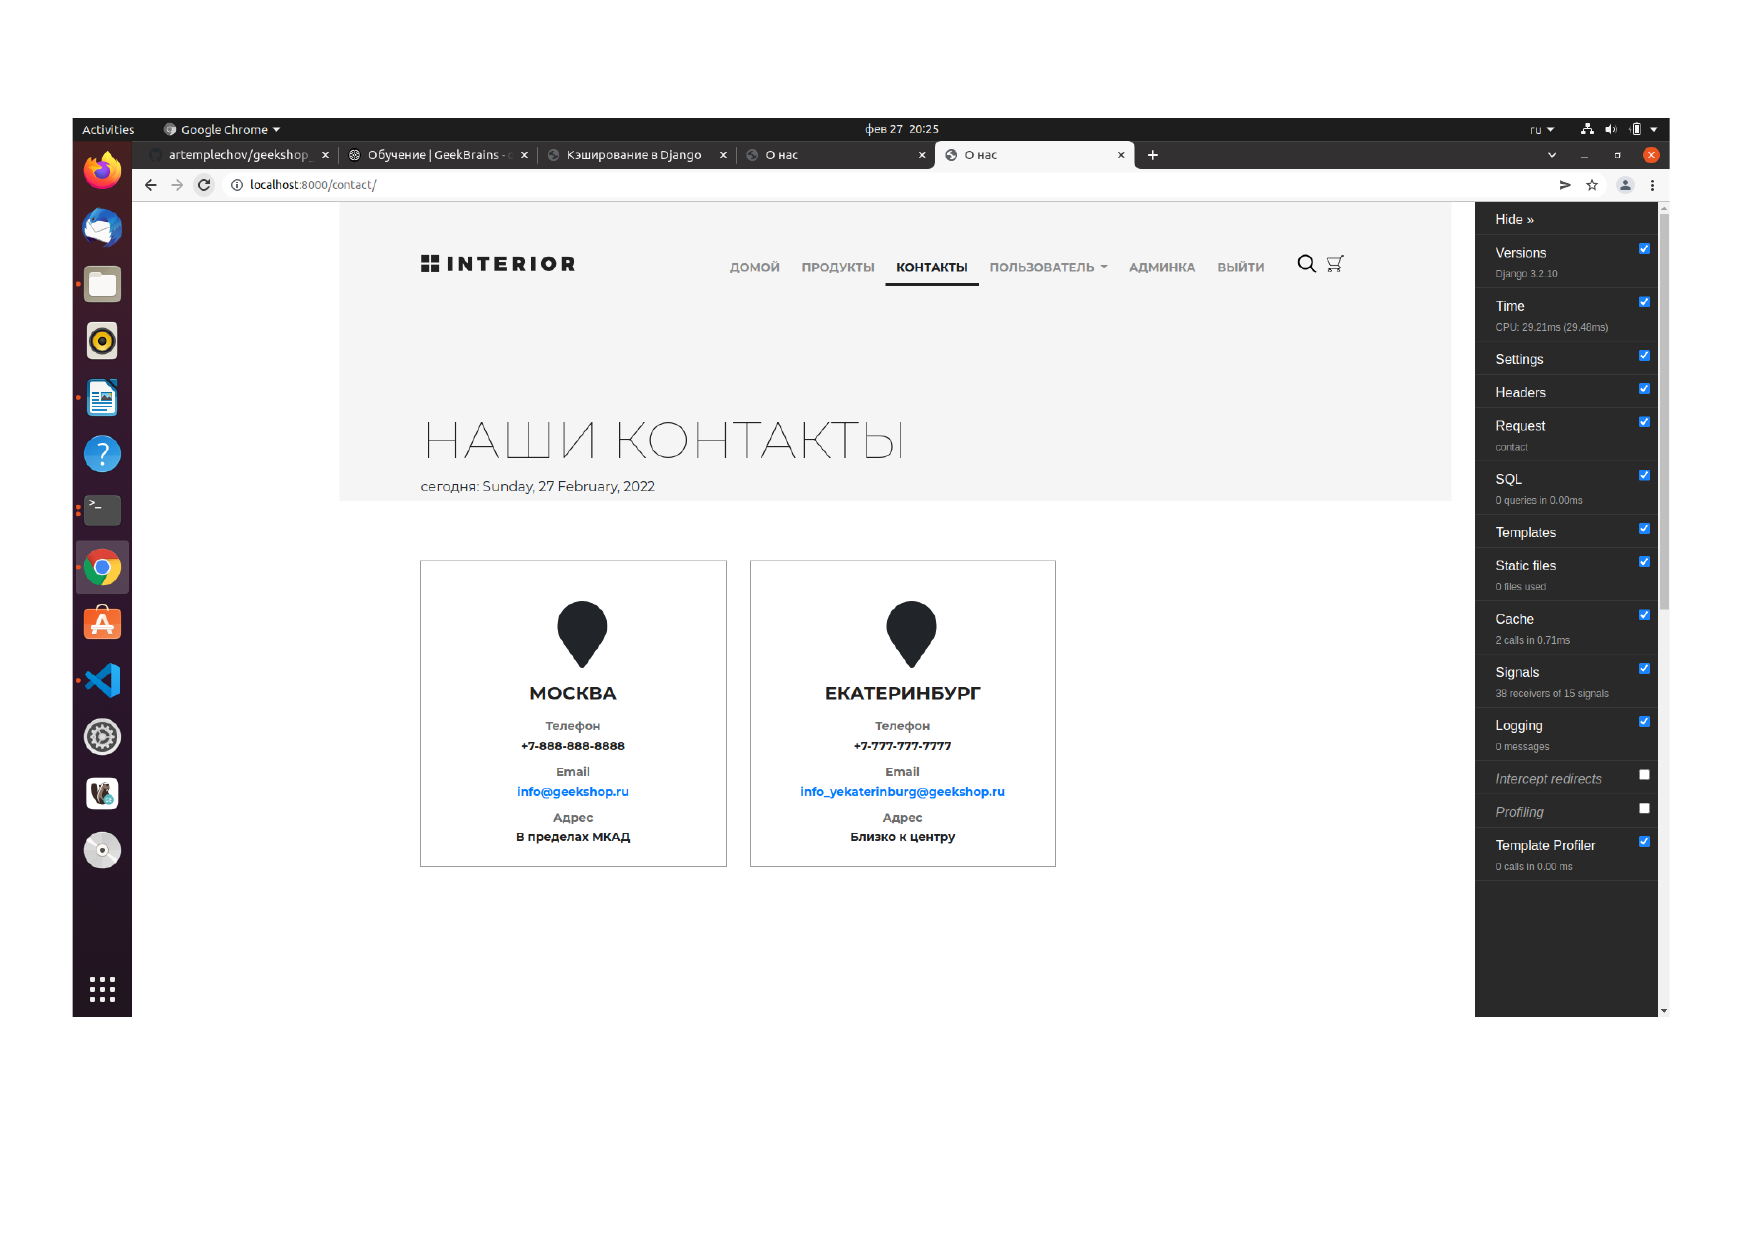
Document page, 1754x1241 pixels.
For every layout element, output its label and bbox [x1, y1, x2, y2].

picture [72, 118, 1670, 1017]
